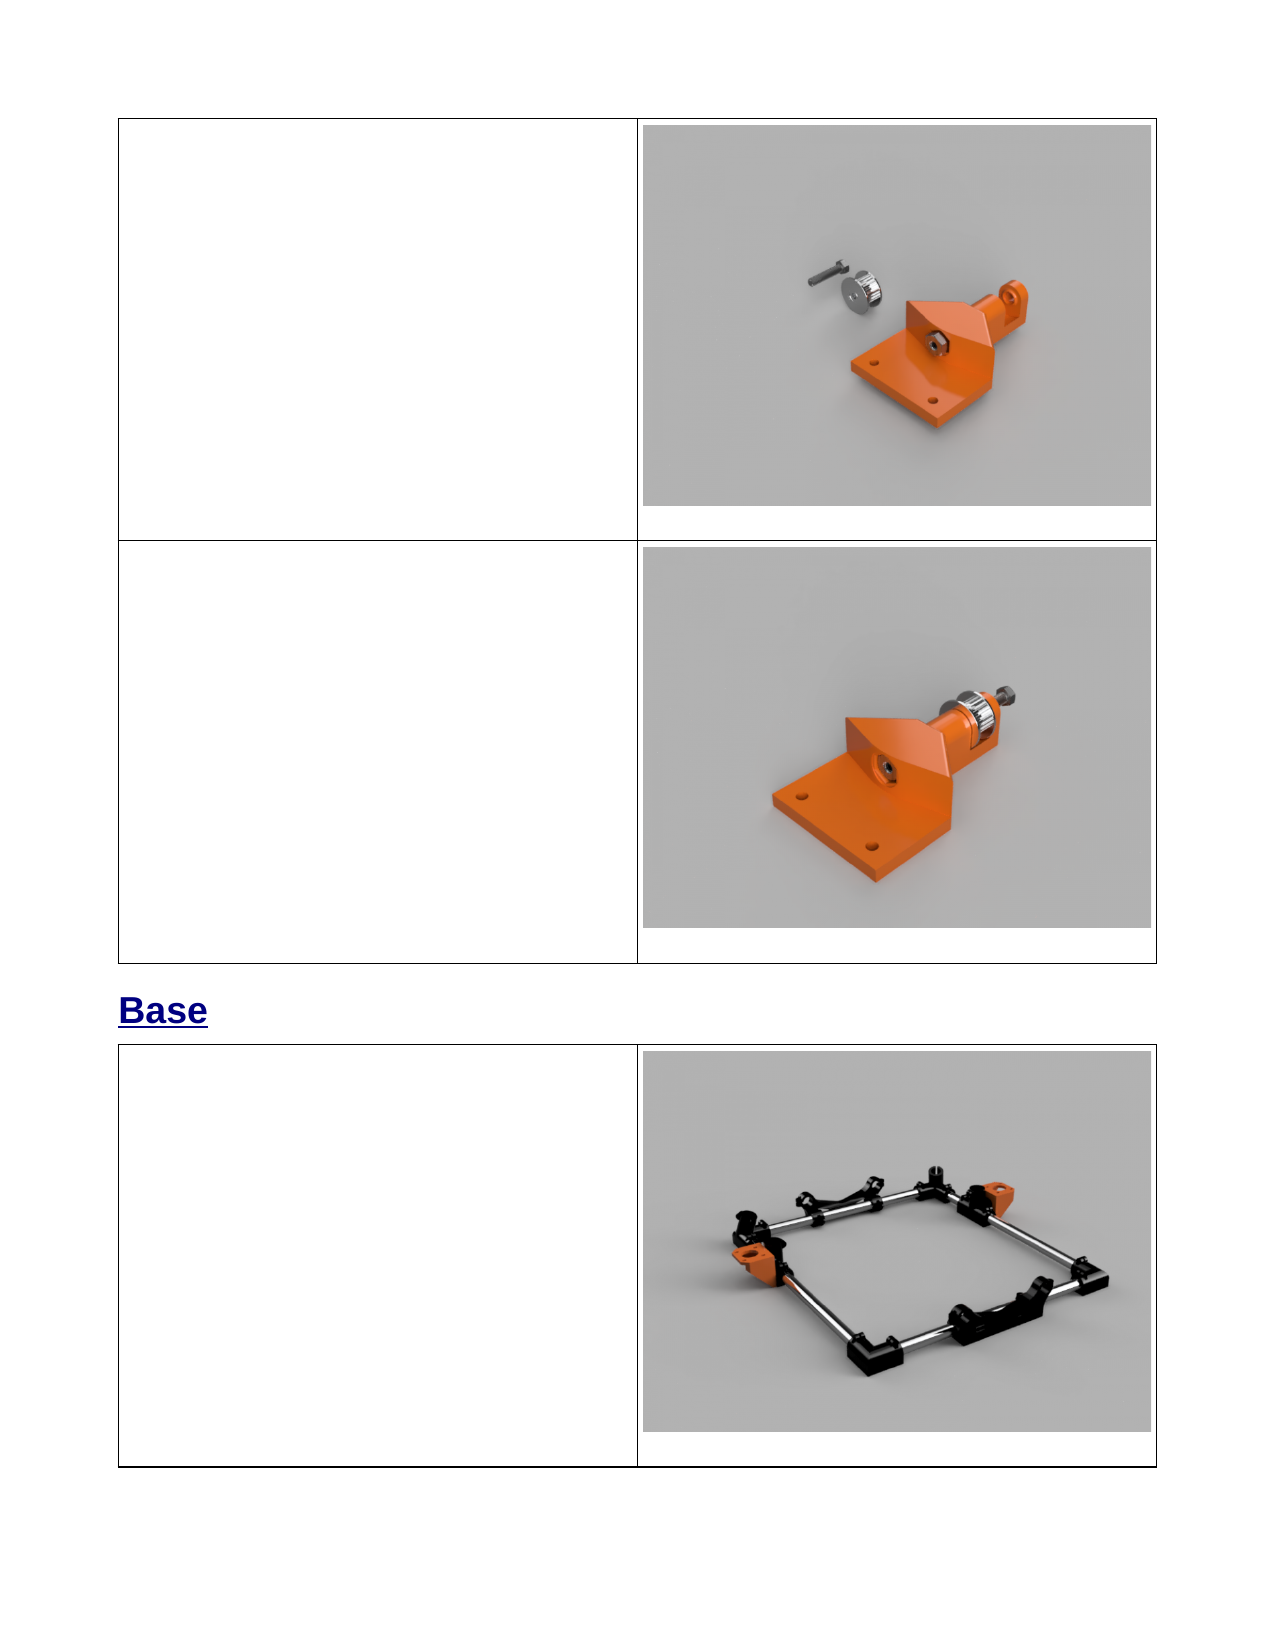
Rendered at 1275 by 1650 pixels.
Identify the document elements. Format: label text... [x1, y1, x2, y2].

table_header [119, 1045, 637, 1466]
table_cell [119, 541, 637, 962]
picture [643, 547, 1152, 928]
table_cell [638, 541, 1156, 962]
subtitle Base [118, 988, 1157, 1032]
picture [643, 125, 1152, 506]
table_cell [638, 119, 1156, 540]
table_cell [119, 119, 637, 540]
picture [643, 1051, 1152, 1432]
table_header [638, 1045, 1156, 1466]
